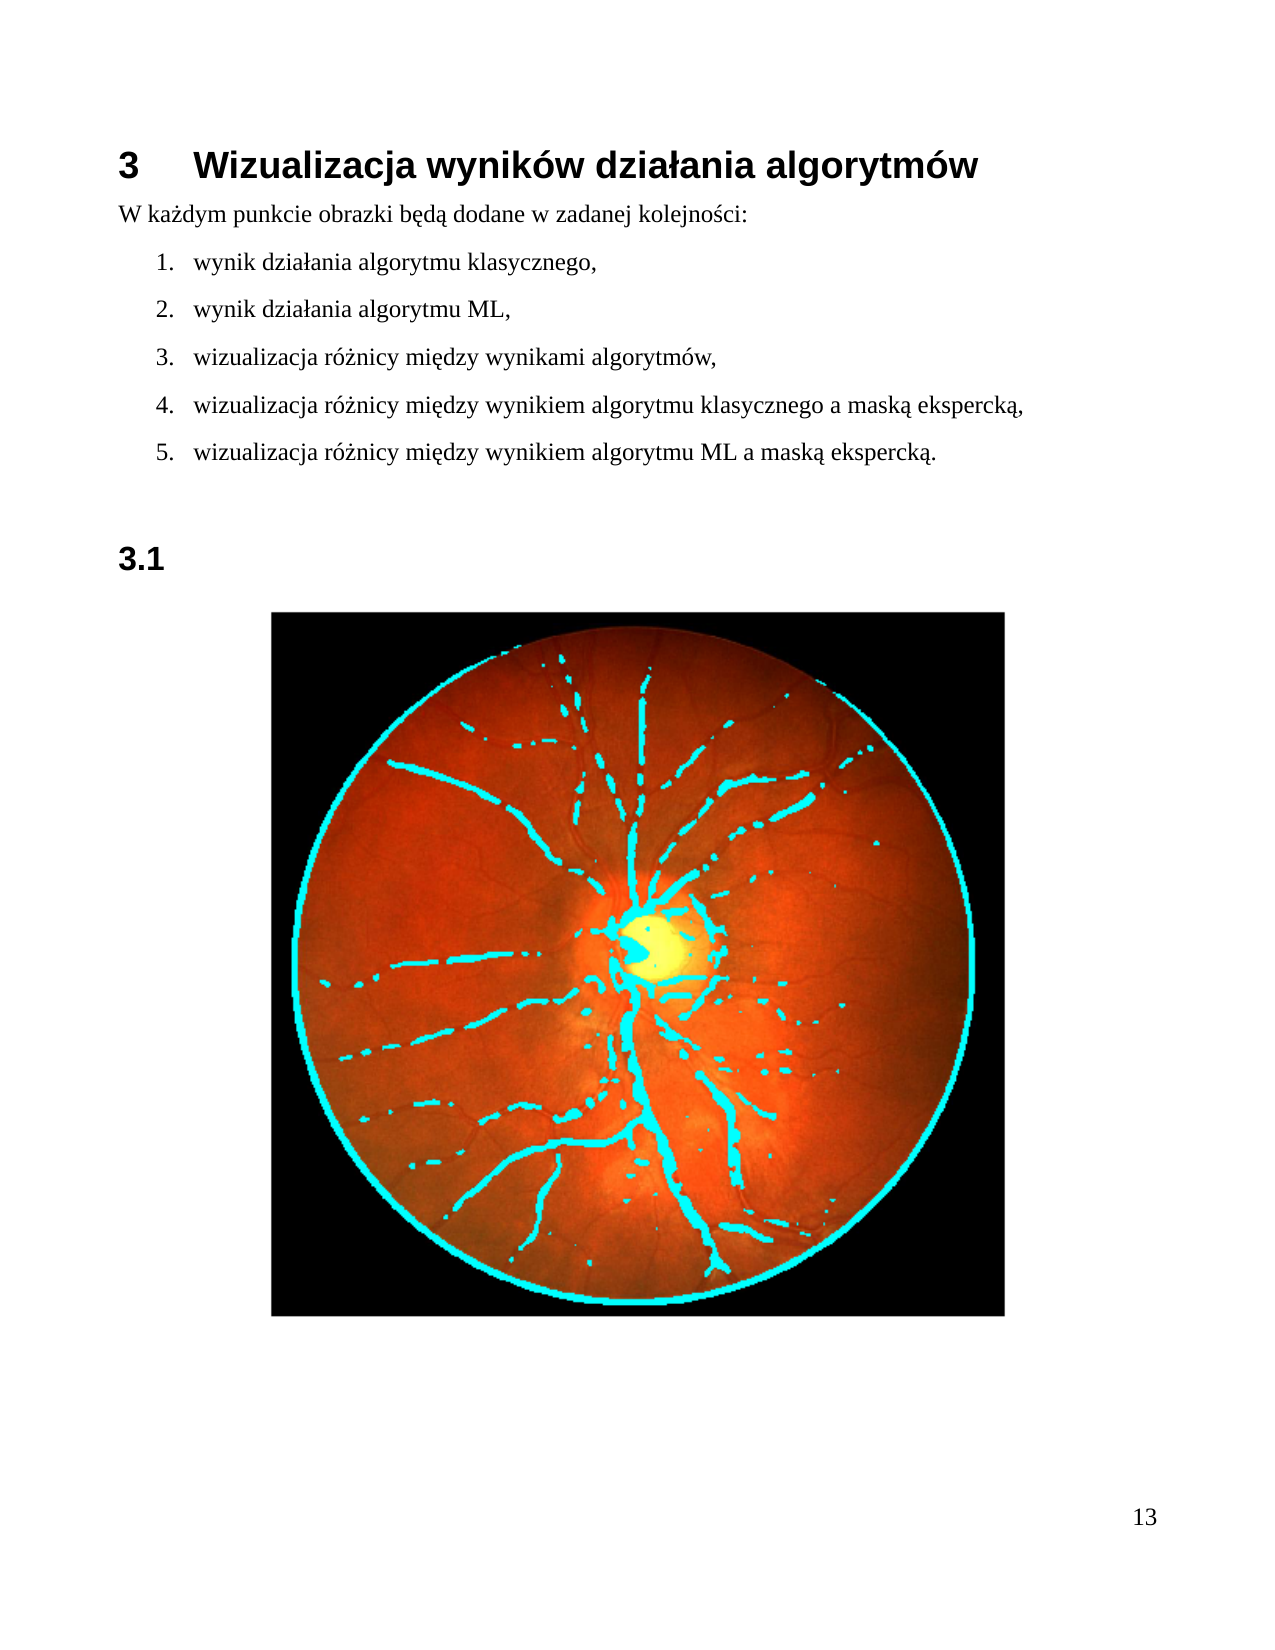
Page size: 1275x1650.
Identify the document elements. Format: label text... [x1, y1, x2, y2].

picture [137, 590, 1138, 1340]
subtitle Wizualizacja wyników działania algorytmów [118, 143, 1157, 187]
text W każdym punkcie obrazki będą dodane w zadanej kolejności: [118, 199, 1157, 228]
list wizualizacja różnicy między wynikami algorytmów, [156, 342, 1157, 371]
list wizualizacja różnicy między wynikiem algorytmu klasycznego a maską ekspercką, [156, 390, 1157, 418]
list wizualizacja różnicy między wynikiem algorytmu ML a maską ekspercką. [156, 437, 1157, 499]
list wynik działania algorytmu ML, [156, 294, 1157, 323]
list wynik działania algorytmu klasycznego, [156, 247, 1157, 276]
